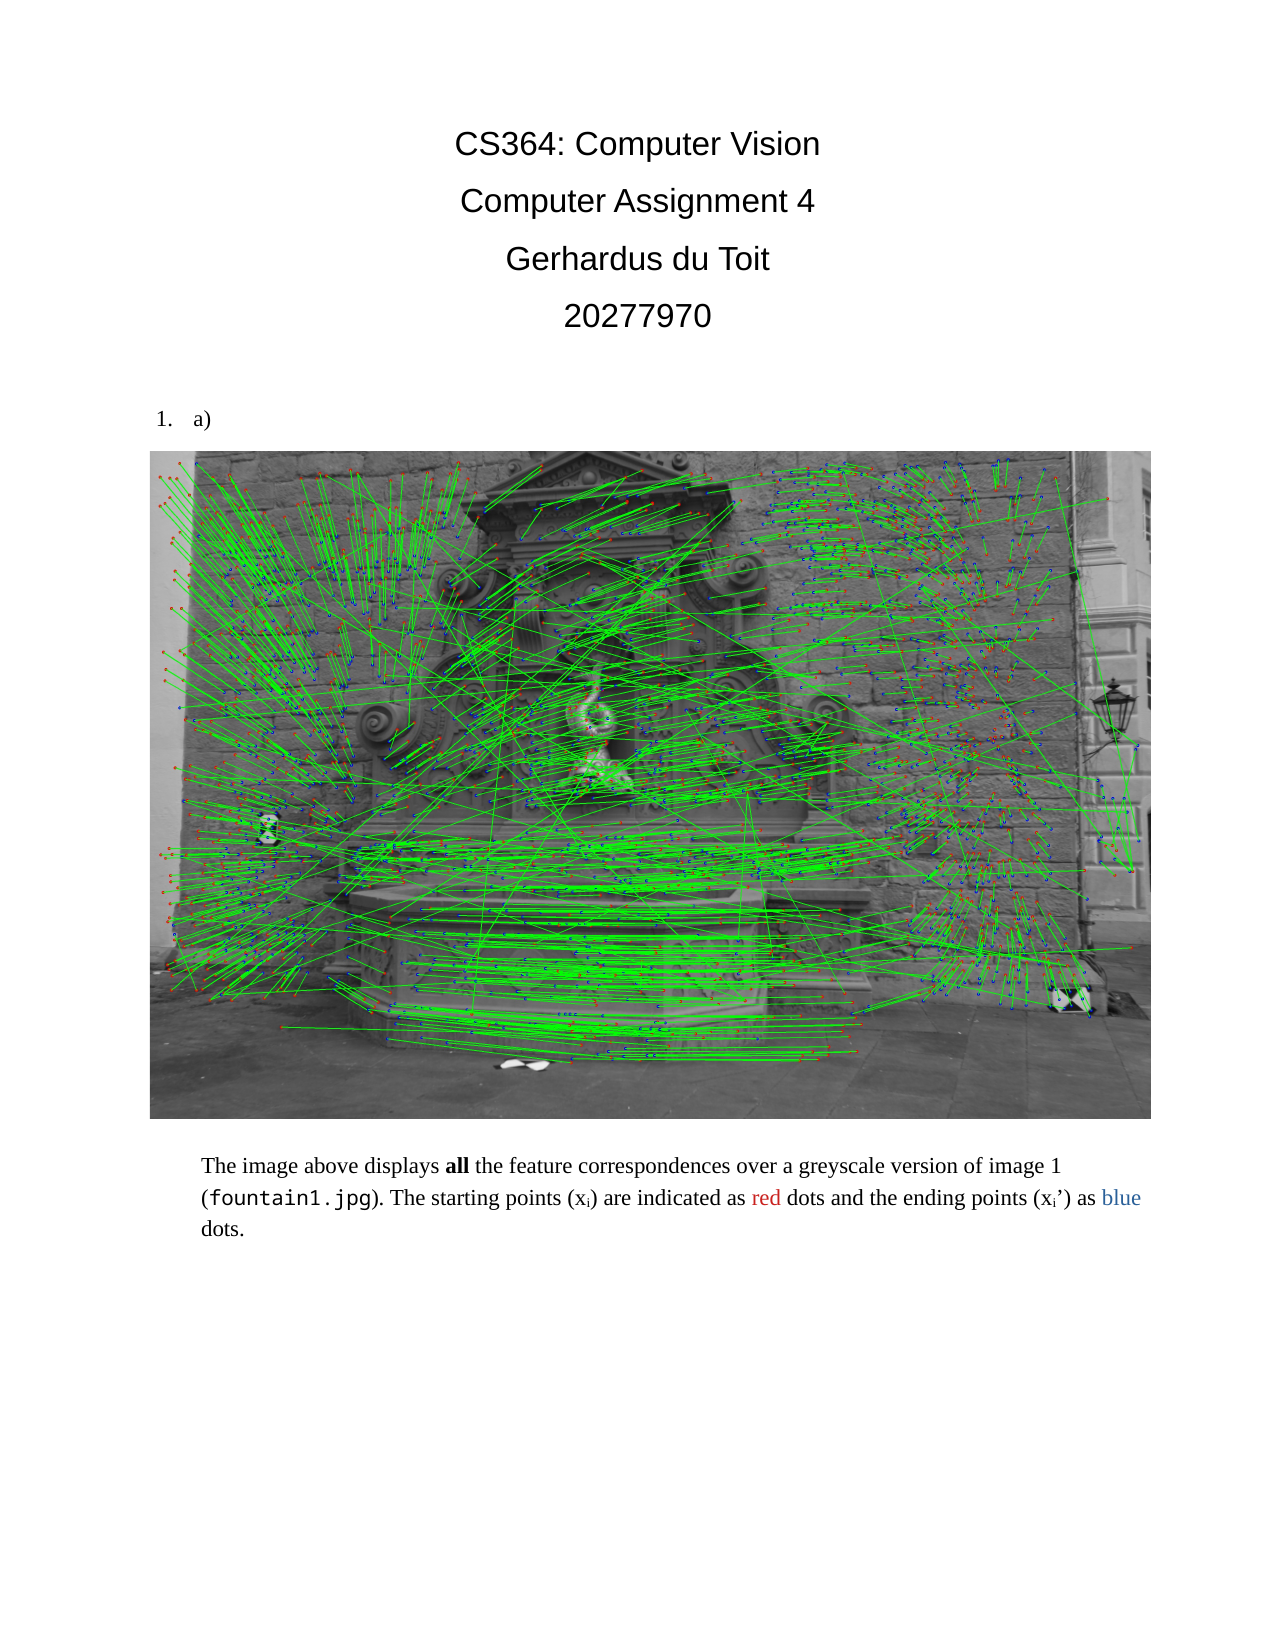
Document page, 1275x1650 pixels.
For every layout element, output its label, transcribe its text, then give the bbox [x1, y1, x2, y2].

text The image above displays all the feature correspondences over a greyscale version of image 1 (fountain1.jpg). The starting points (xi) are indicated as red dots and the ending points (xi’) as blue dots. [201, 1031, 1157, 1242]
list a) [156, 406, 1157, 432]
subtitle 20277970 [118, 296, 1157, 334]
subtitle Gerhardus du Toit [118, 239, 1157, 277]
subtitle CS364: Computer Vision [118, 124, 1157, 163]
picture [149, 451, 1151, 1119]
subtitle Computer Assignment 4 [118, 182, 1157, 220]
